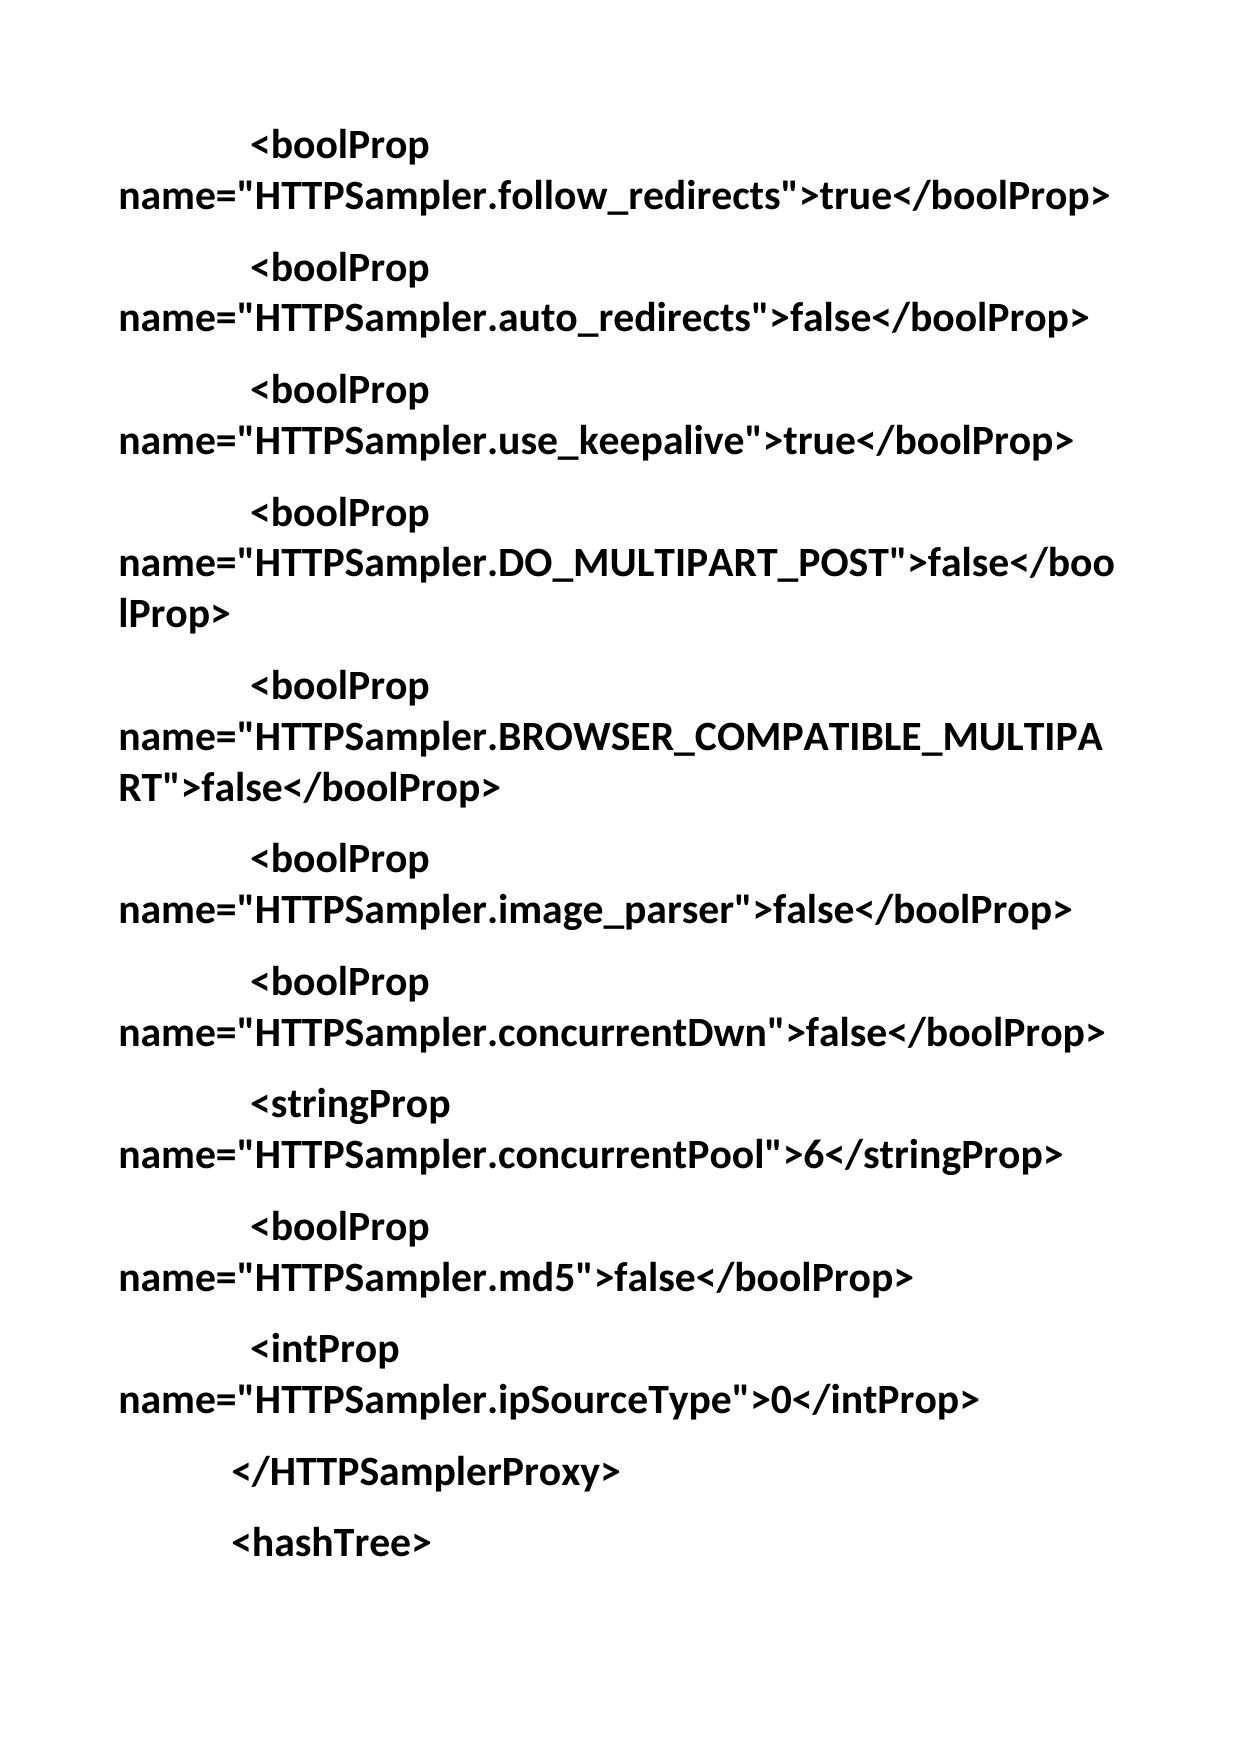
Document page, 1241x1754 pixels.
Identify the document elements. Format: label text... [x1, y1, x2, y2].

text <boolProp name="HTTPSampler.use_keepalive">true</boolProp> [118, 363, 1122, 465]
text </HTTPSamplerProxy> [118, 1445, 1122, 1496]
text <boolProp name="HTTPSampler.DO_MULTIPART_POST">false</boolProp> [118, 486, 1122, 638]
text <boolProp name="HTTPSampler.image_parser">false</boolProp> [118, 832, 1122, 934]
text <boolProp name="HTTPSampler.BROWSER_COMPATIBLE_MULTIPART">false</boolProp> [118, 659, 1122, 811]
text <boolProp name="HTTPSampler.md5">false</boolProp> [118, 1200, 1122, 1301]
text <boolProp name="HTTPSampler.concurrentDwn">false</boolProp> [118, 955, 1122, 1056]
text <hashTree> [118, 1516, 1122, 1567]
text <boolProp name="HTTPSampler.auto_redirects">false</boolProp> [118, 241, 1122, 342]
text <stringProp name="HTTPSampler.concurrentPool">6</stringProp> [118, 1077, 1122, 1179]
text <boolProp name="HTTPSampler.follow_redirects">true</boolProp> [118, 118, 1122, 220]
text <intProp name="HTTPSampler.ipSourceType">0</intProp> [118, 1322, 1122, 1424]
